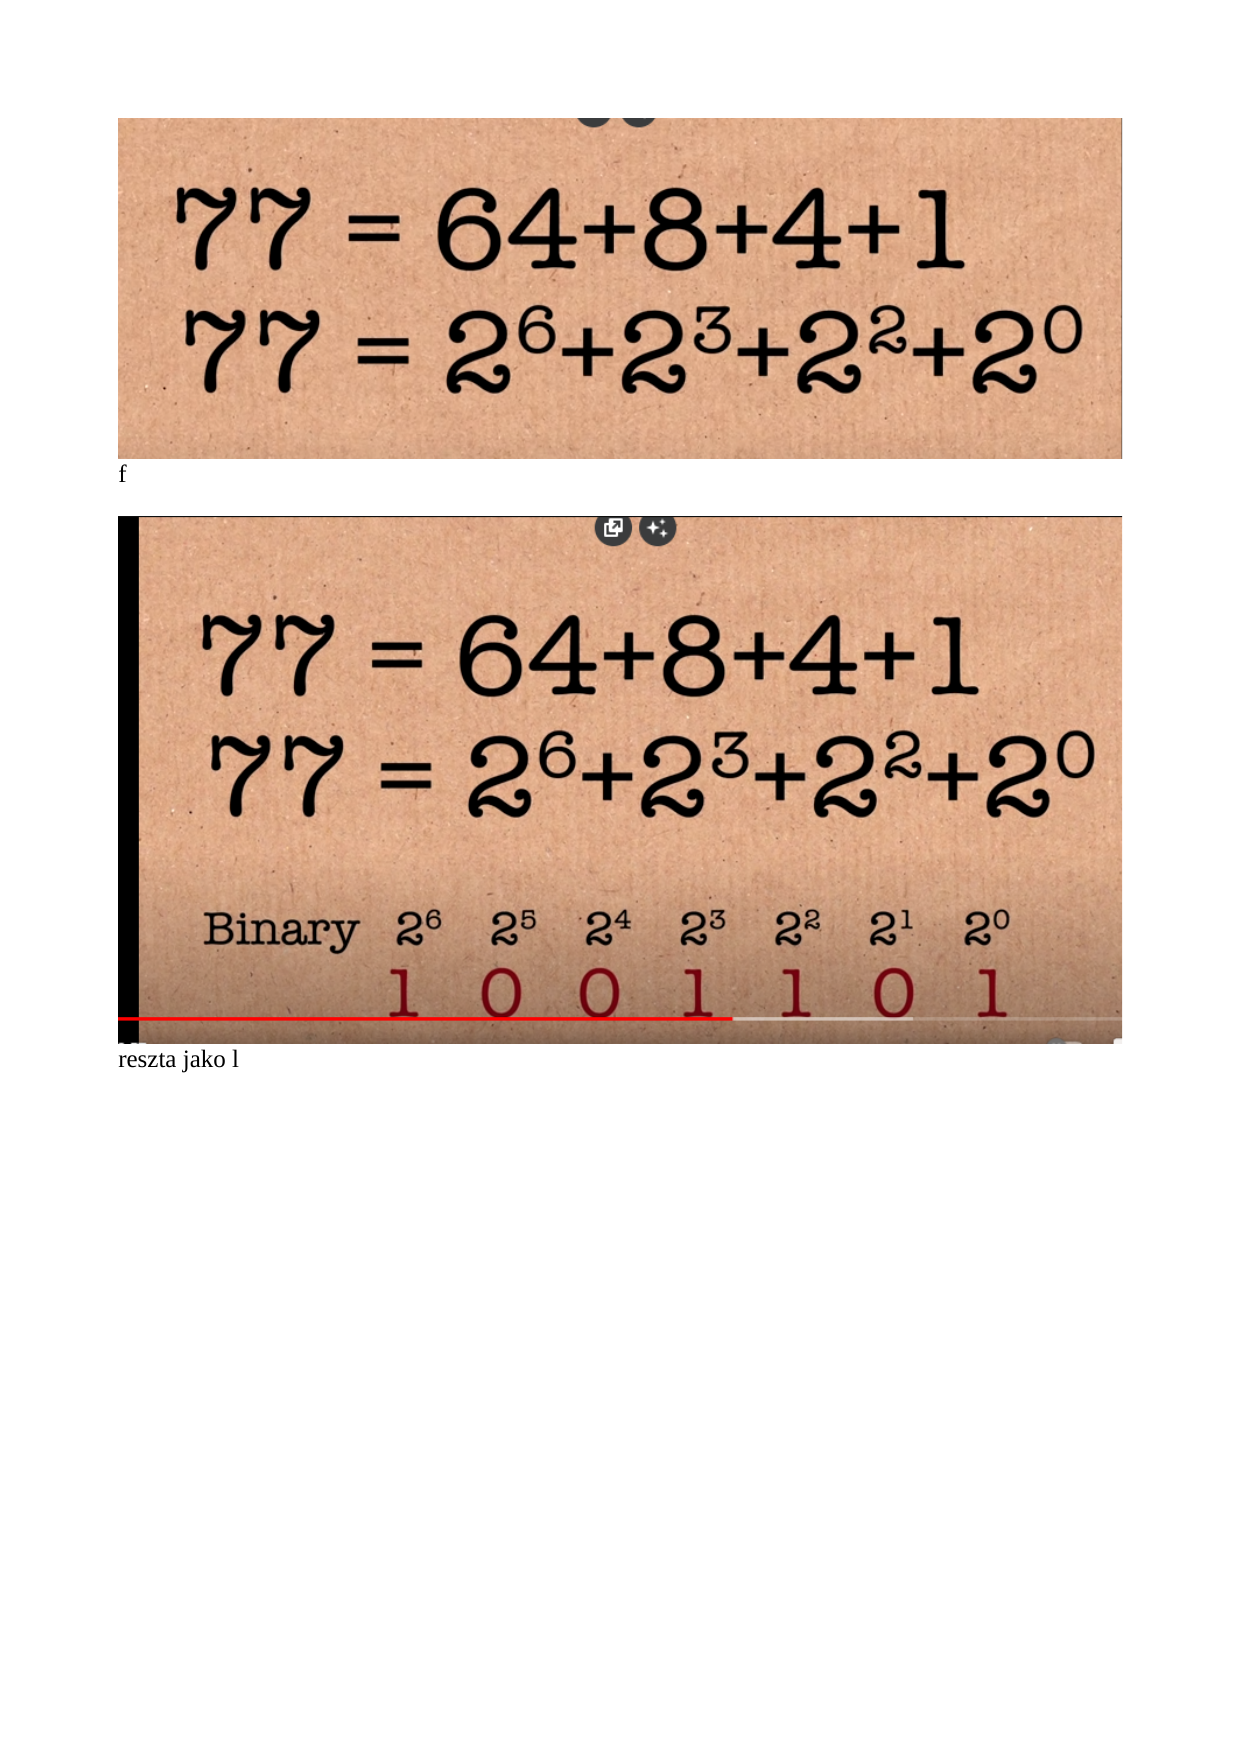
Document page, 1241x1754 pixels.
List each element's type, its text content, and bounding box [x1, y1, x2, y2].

text reszta jako l [118, 1044, 1122, 1072]
picture [118, 118, 1123, 459]
picture [118, 516, 1123, 1044]
text f [118, 459, 1122, 487]
